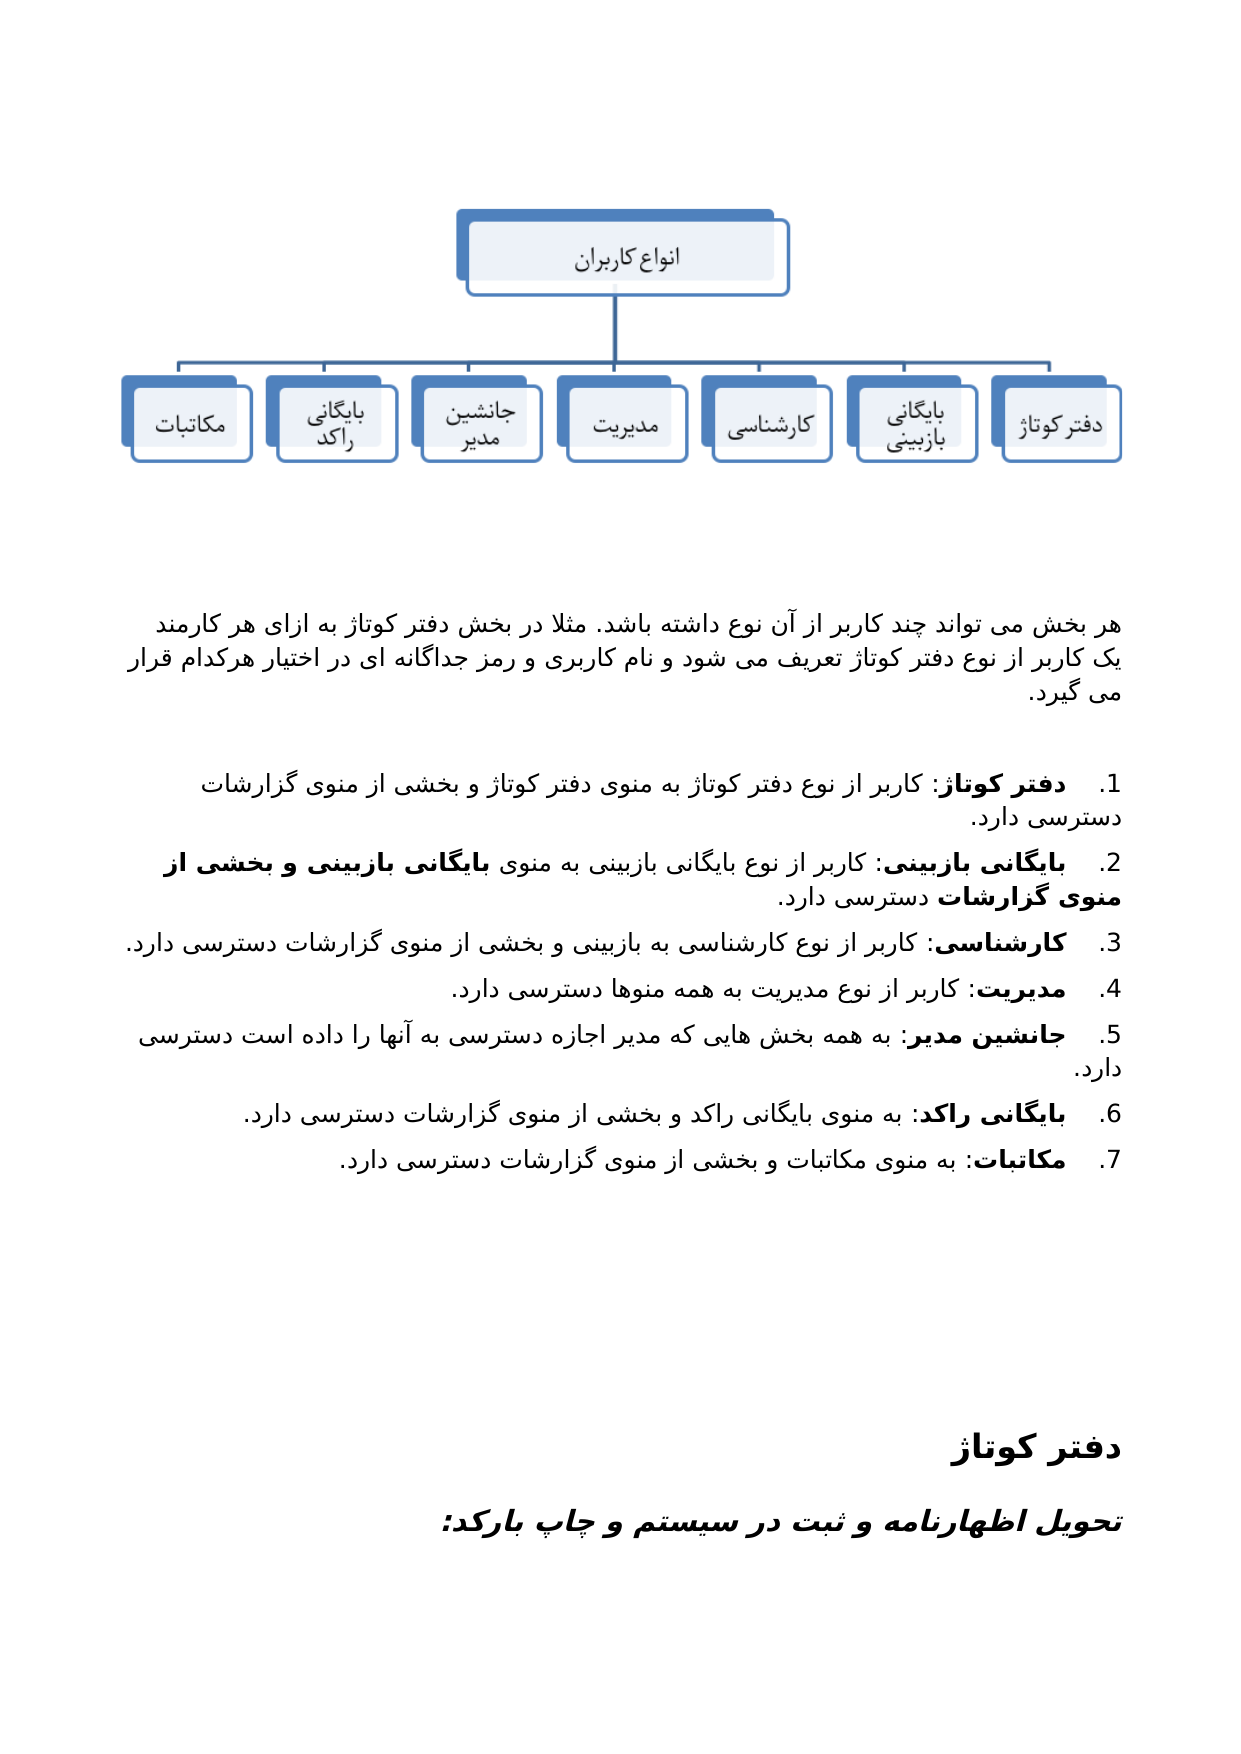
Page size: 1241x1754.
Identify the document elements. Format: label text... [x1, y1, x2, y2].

text 6. بایگانی راکد: به منوی بایگانی راکد و بخشی از منوی گزارشات دسترسی دارد. [118, 1100, 1122, 1129]
text 5. جانشین مدیر: به همه بخش هایی که مدیر اجازه دسترسی به آنها را داده است دسترسی دارد. [118, 1020, 1122, 1083]
text 1. دفتر کوتاژ: کاربر از نوع دفتر کوتاژ به منوی دفتر کوتاژ و بخشی از منوی گزارشات دسترسی دارد. [118, 769, 1122, 832]
text 7. مکاتبات: به منوی مکاتبات و بخشی از منوی گزارشات دسترسی دارد. [118, 1146, 1122, 1175]
text هر بخش می تواند چند کاربر از آن نوع داشته باشد. مثلا در بخش دفتر کوتاژ به ازای هر کارمند یک کاربر از نوع دفتر کوتاژ تعریف می شود و نام کاربری و رمز جداگانه ای در اختیار هرکدام قرار می گیرد. [118, 610, 1122, 706]
subtitle تحویل اظهارنامه و ثبت در سیستم و چاپ بارکد: [118, 1504, 1122, 1538]
text 3. کارشناسی: کاربر از نوع کارشناسی به بازبینی و بخشی از منوی گزارشات دسترسی دارد. [118, 928, 1122, 957]
subtitle دفتر کوتاژ [118, 1428, 1122, 1467]
text 4. مدیریت: کاربر از نوع مدیریت به همه منوها دسترسی دارد. [118, 974, 1122, 1003]
picture [118, 164, 1123, 560]
text 2. بایگانی بازبینی: کاربر از نوع بایگانی بازبینی به منوی بایگانی بازبینی و بخشی از منوی گزارشات دسترسی دارد. [118, 848, 1122, 911]
